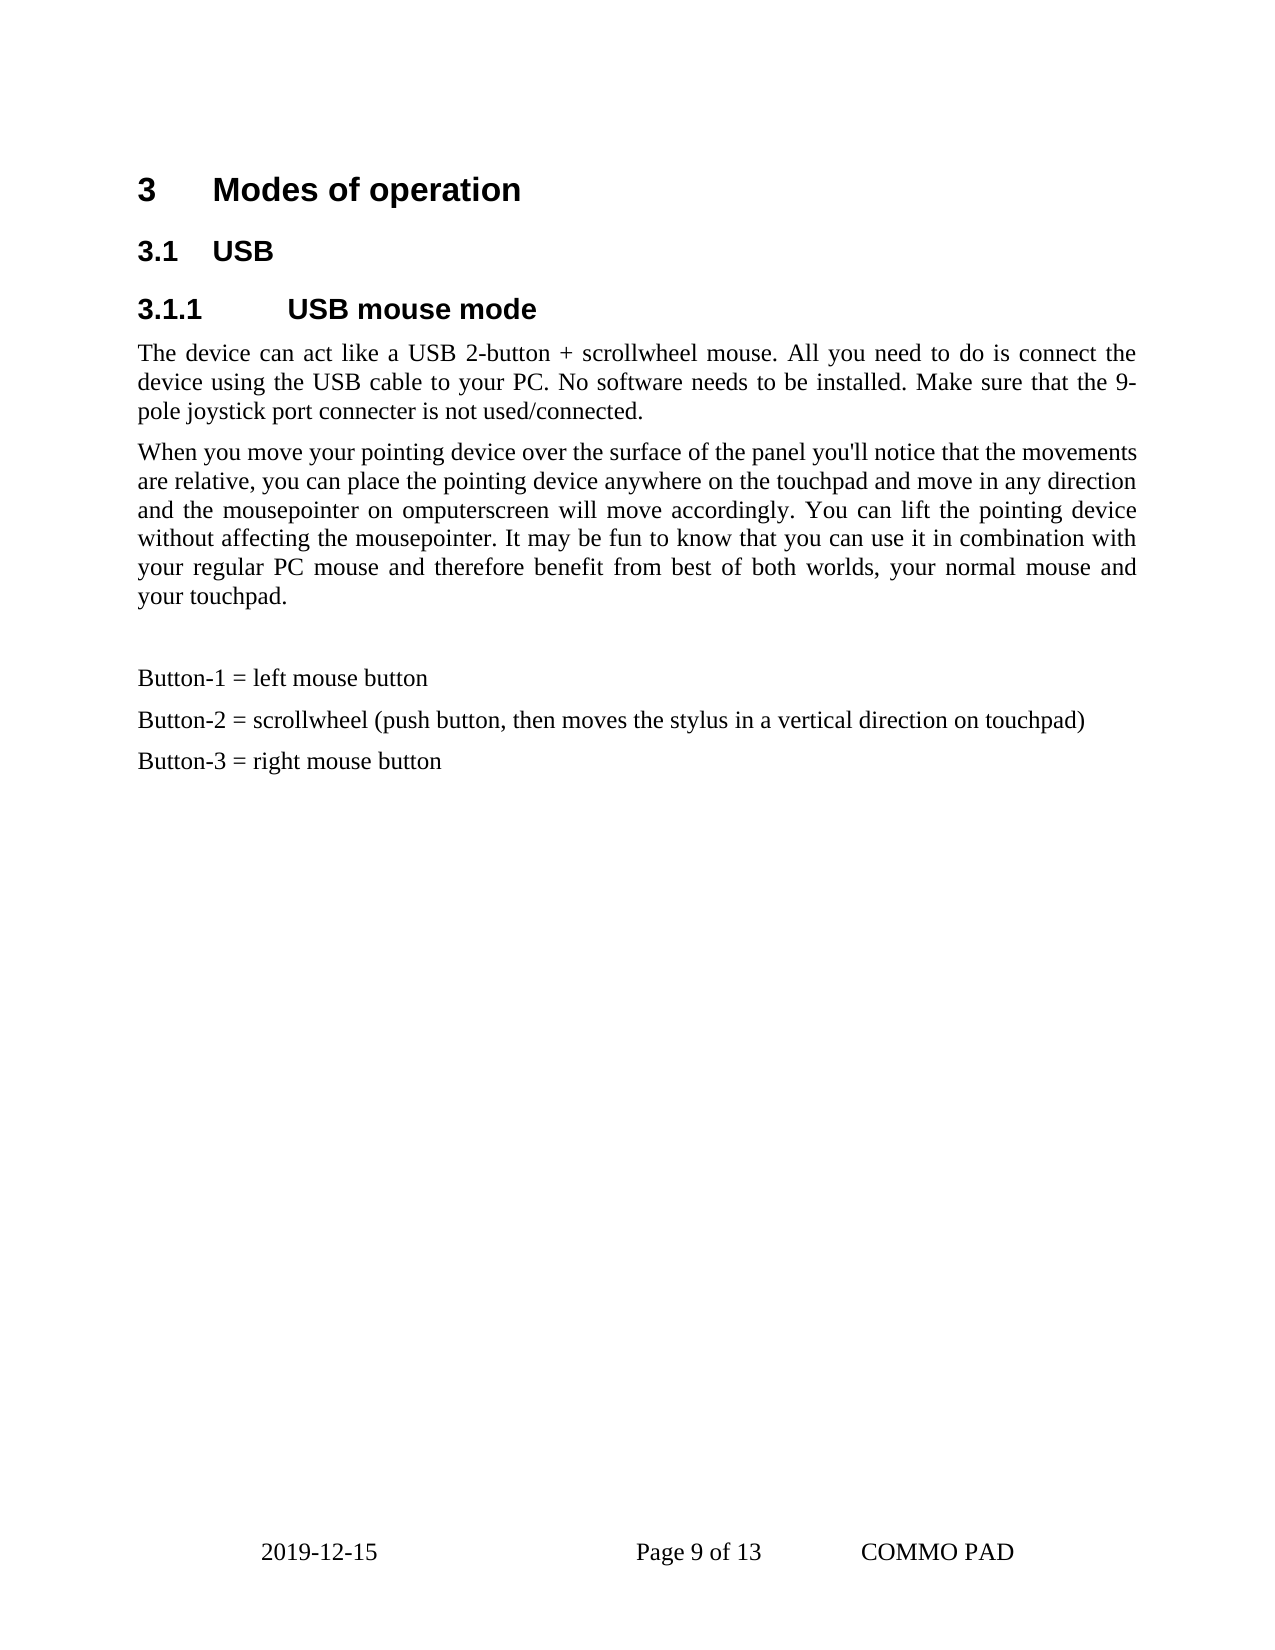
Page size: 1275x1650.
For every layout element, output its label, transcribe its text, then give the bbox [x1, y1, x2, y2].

text Button-1 = left mouse button [137, 663, 1138, 692]
text When you move your pointing device over the surface of the panel you'll notice that the movements are relative, you can place the pointing device anywhere on the touchpad and move in any direction and the mousepointer on omputerscreen will move accordingly. You can lift the pointing device without affecting the mousepointer. It may be fun to know that you can use it in combination with your regular PC mouse and therefore benefit from best of both worlds, your normal mouse and your touchpad. [137, 437, 1138, 610]
text Button-2 = scrollwheel (push button, then moves the stylus in a vertical direction on touchpad) [137, 705, 1138, 733]
subtitle USB mouse mode [137, 292, 1138, 326]
text The device can act like a USB 2-button + scrollwheel mouse. All you need to do is connect the device using the USB cable to your PC. No software needs to be installed. Make sure that the 9-pole joystick port connecter is not used/connected. [137, 338, 1138, 425]
subtitle Modes of operation [137, 170, 1138, 209]
subtitle USB [137, 234, 1138, 267]
text Button-3 = right mouse button [137, 746, 1138, 775]
